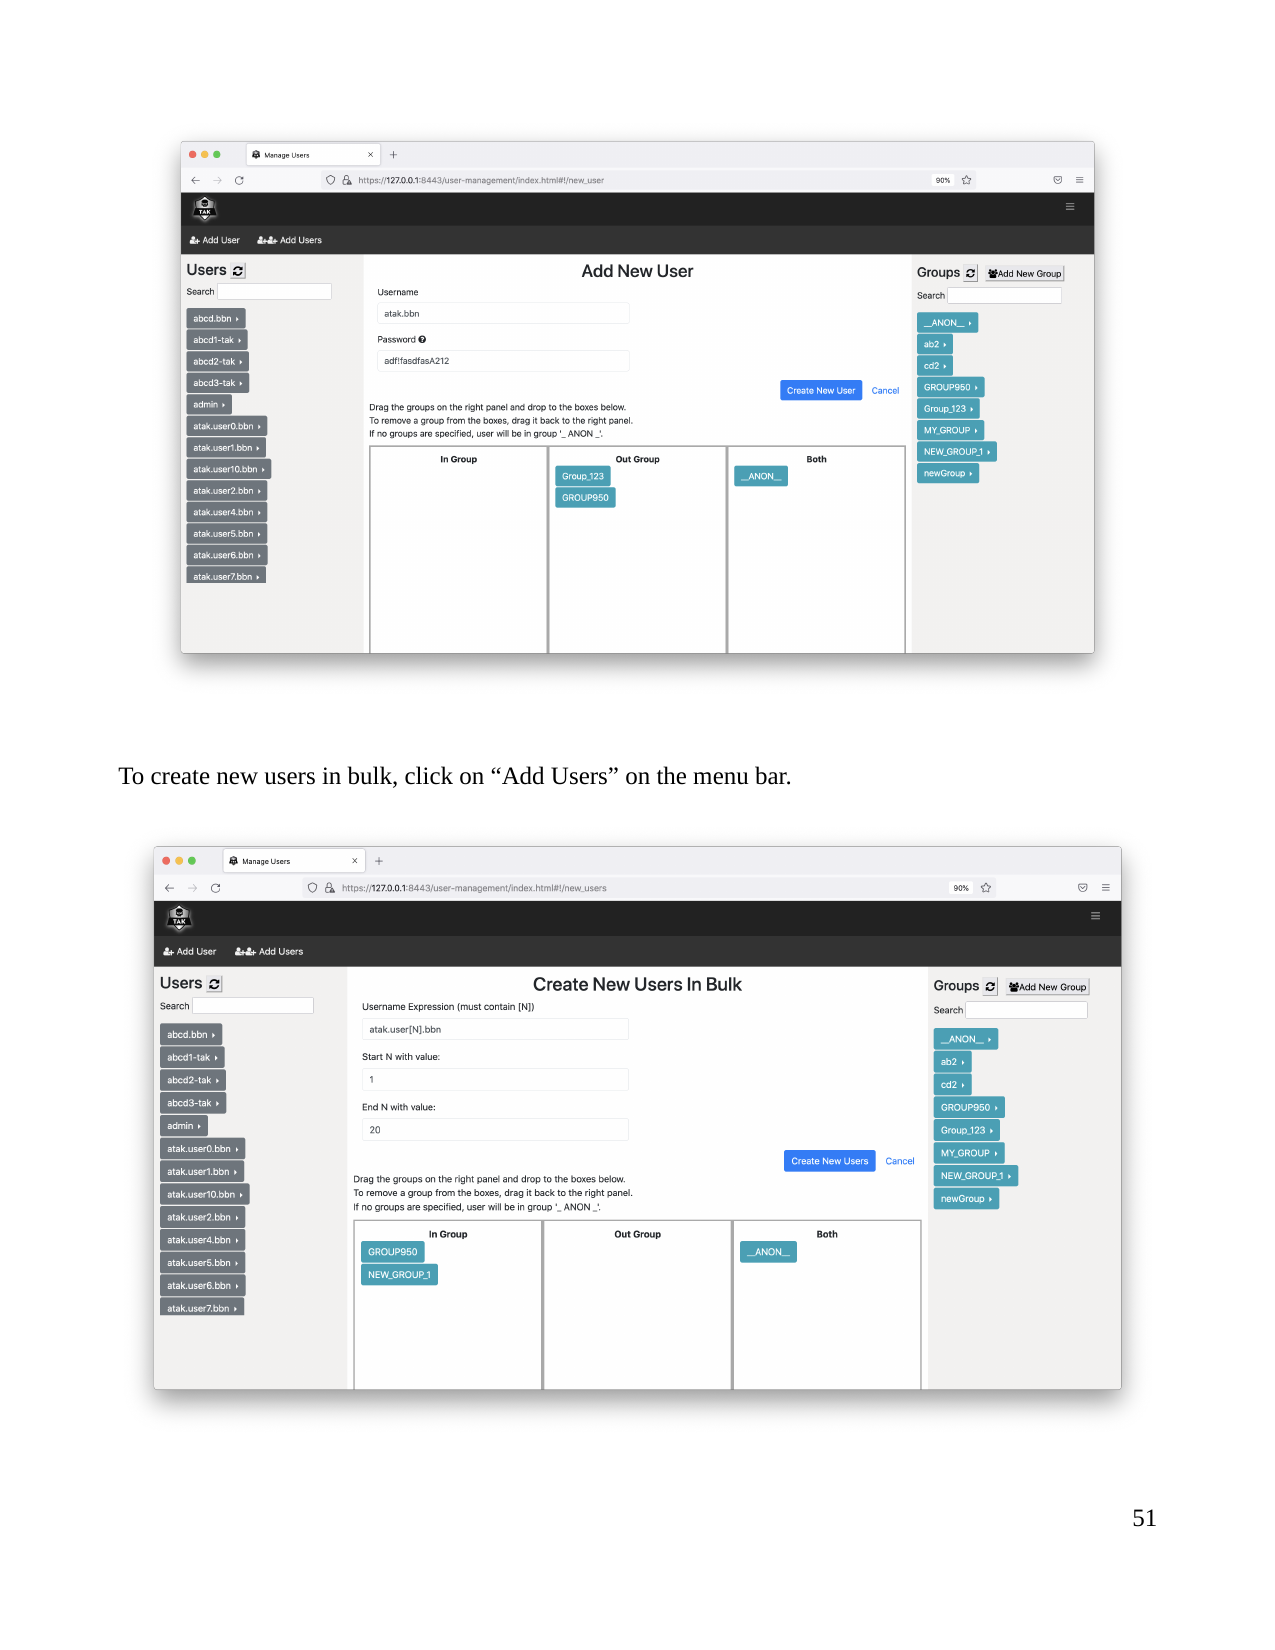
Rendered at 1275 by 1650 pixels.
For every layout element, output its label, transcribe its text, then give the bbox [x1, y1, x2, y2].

picture [118, 822, 1157, 1437]
picture [147, 118, 1128, 698]
text To create new users in bulk, click on “Add Users” on the menu bar. [118, 761, 1157, 790]
